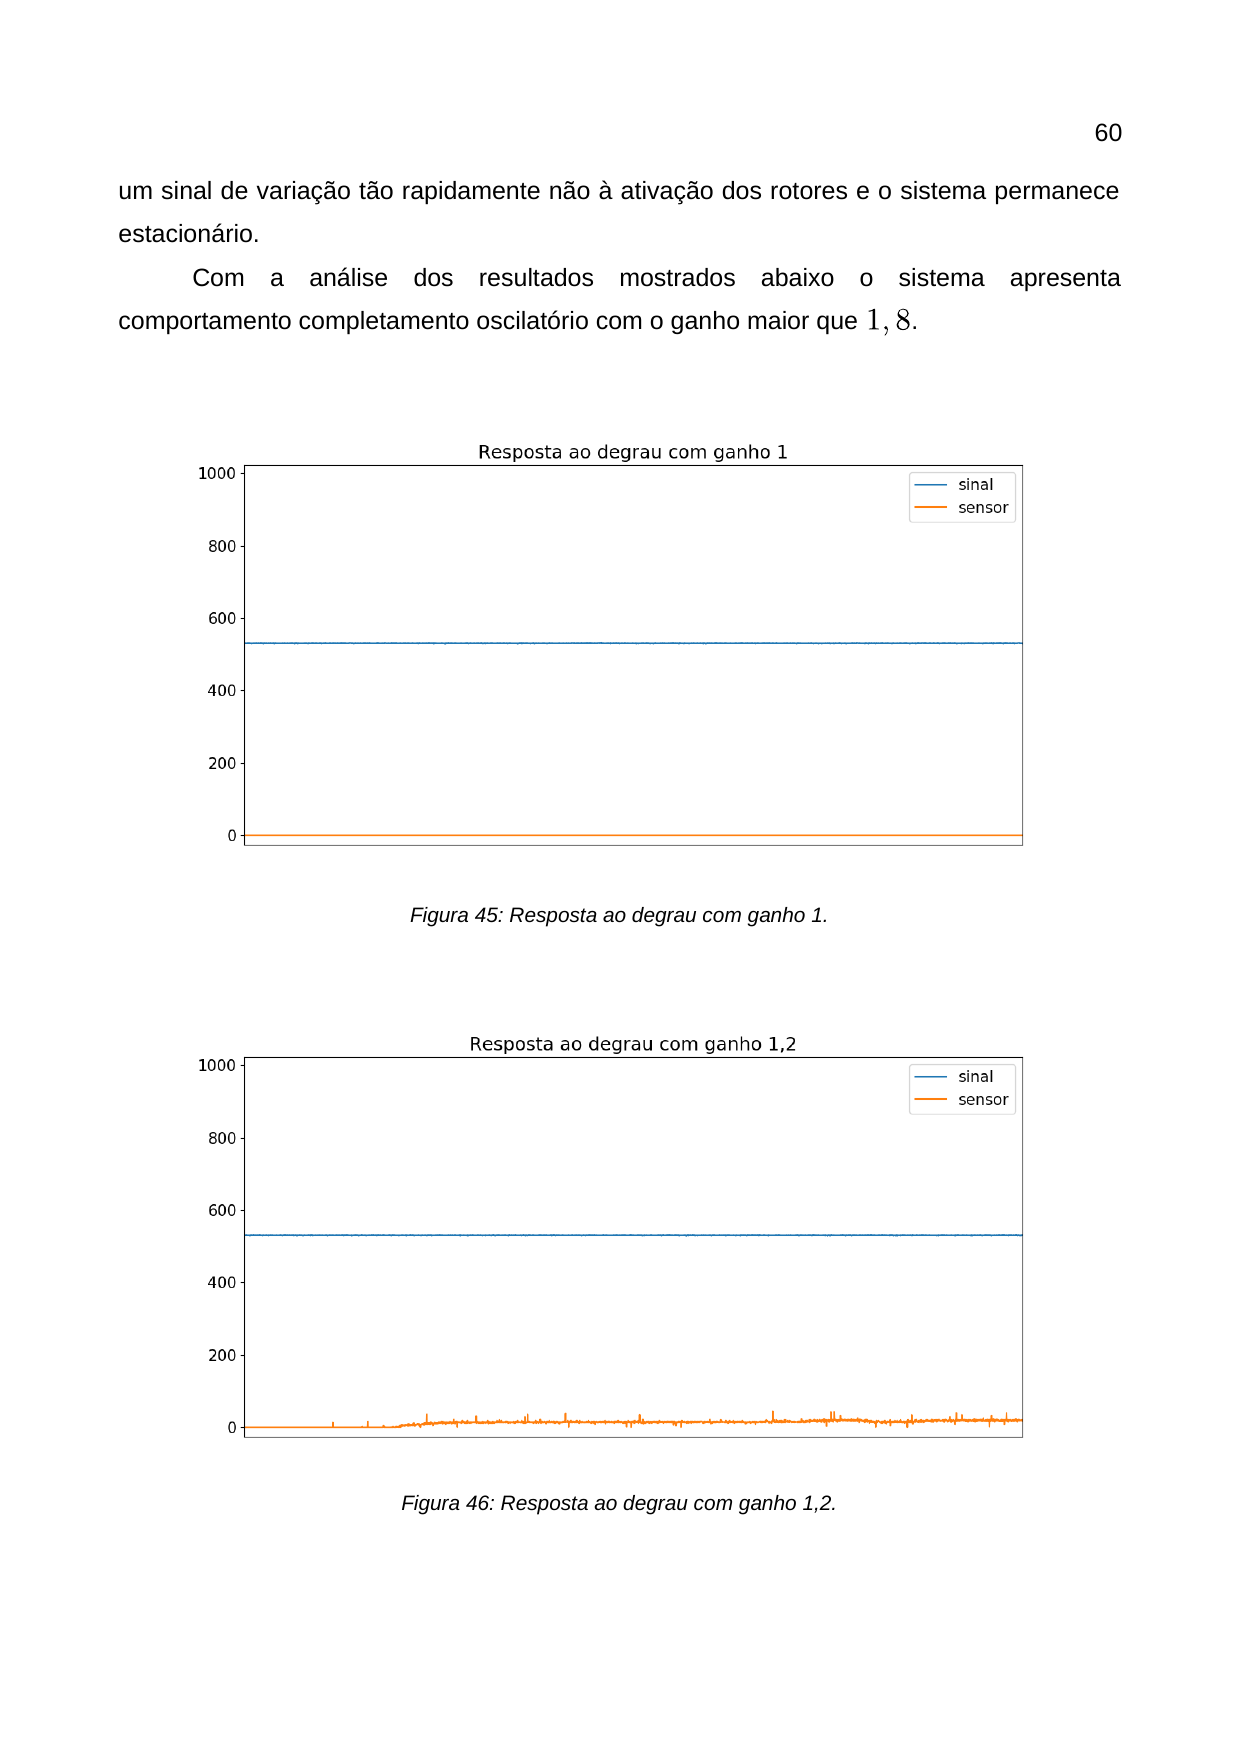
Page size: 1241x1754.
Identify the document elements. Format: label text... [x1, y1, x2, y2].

text Figura 46: Resposta ao degrau com ganho 1,2. [118, 1491, 1122, 1514]
picture [118, 405, 1123, 899]
text um sinal de variação tão rapidamente não à ativação dos rotores e o sistema permanece estacionário. [118, 176, 1122, 248]
text Com a análise dos resultados mostrados abaixo o sistema apresenta comportamento completamento oscilatório com o ganho maior que . [118, 263, 1122, 336]
picture [118, 997, 1123, 1491]
text Figura 45: Resposta ao degrau com ganho 1. [118, 899, 1122, 927]
